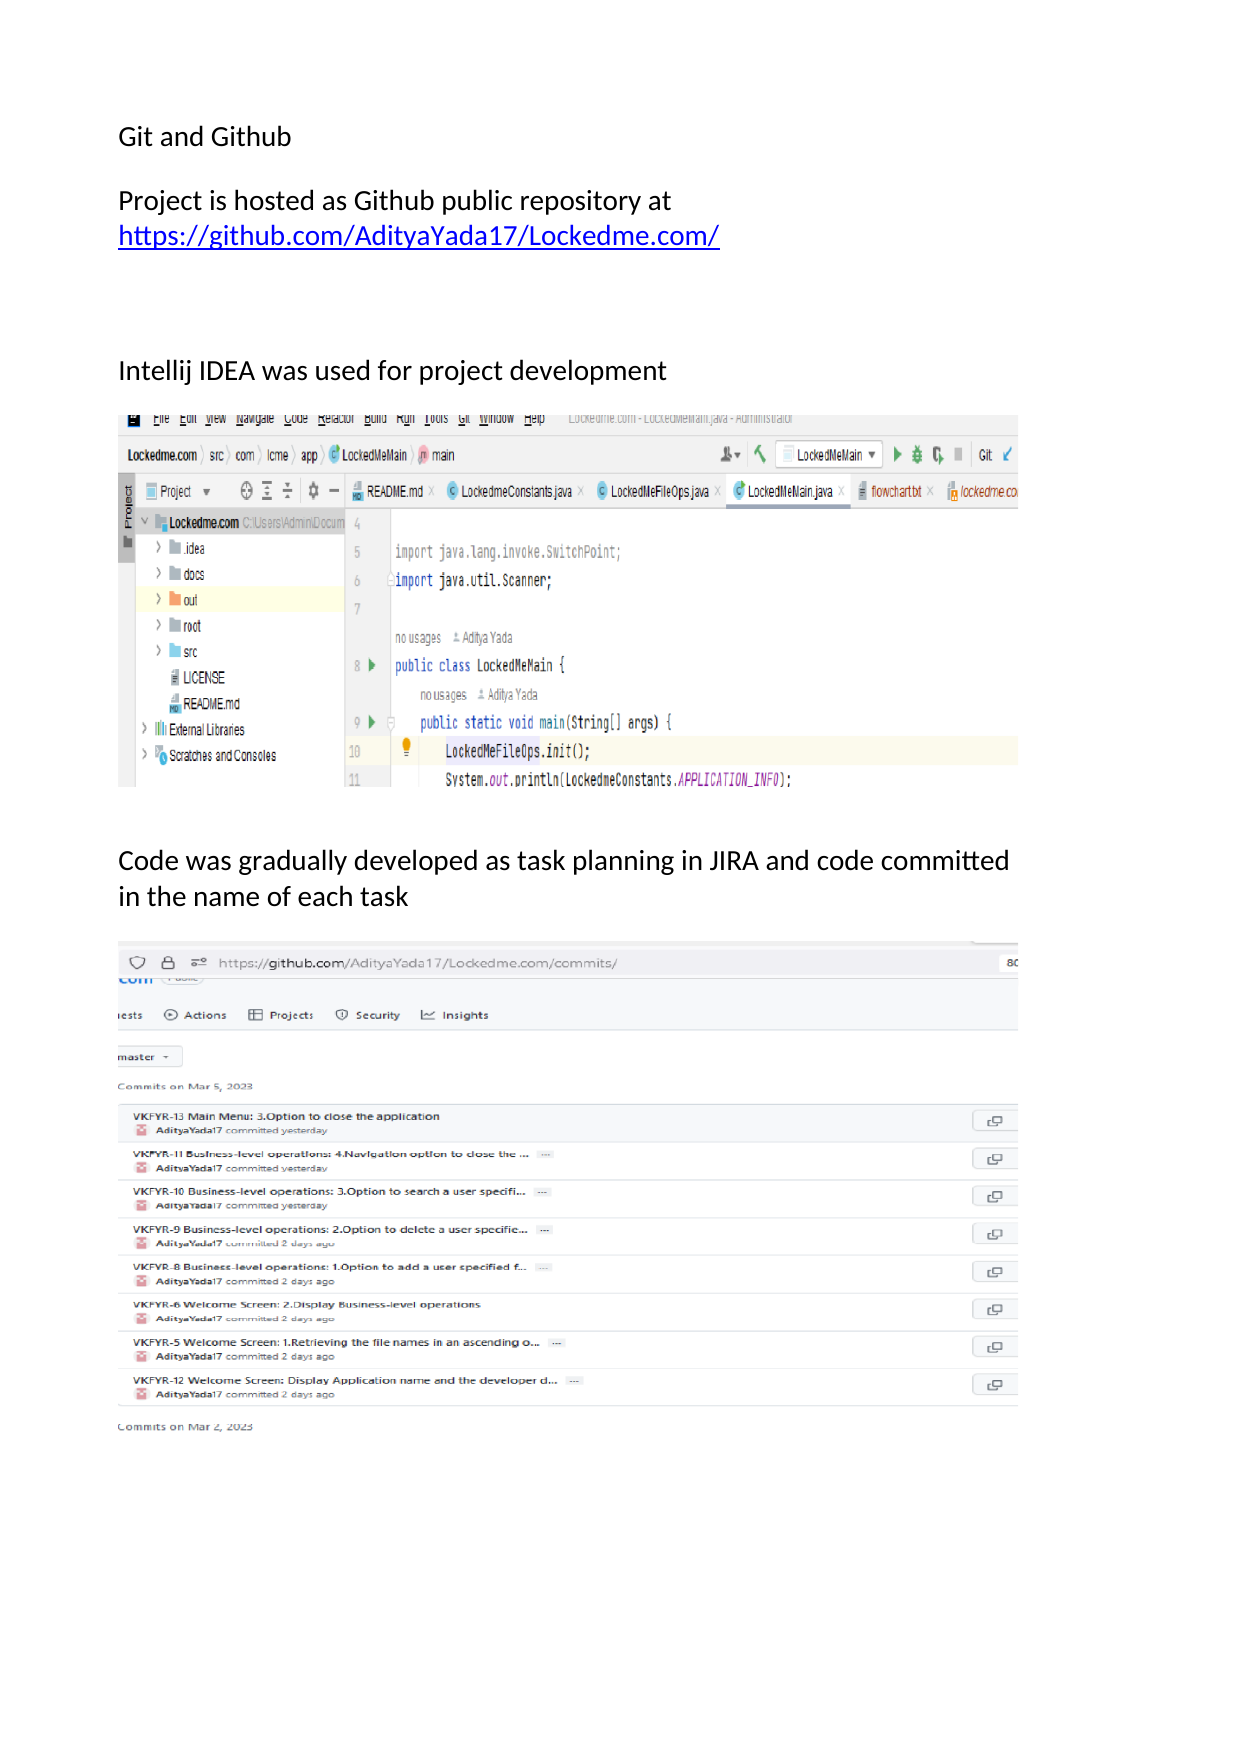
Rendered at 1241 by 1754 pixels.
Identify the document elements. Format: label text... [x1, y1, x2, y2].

text Git and Github [118, 118, 1154, 154]
text in the name of each task [118, 878, 1154, 913]
text https://github.com/AdityaYada17/Lockedme.com/ [118, 217, 1154, 253]
text Project is hosted as Github public repository at [118, 182, 1154, 217]
text Intellij IDEA was used for project development [118, 352, 1154, 388]
text Code was gradually developed as task planning in JIRA and code committed [118, 842, 1154, 878]
